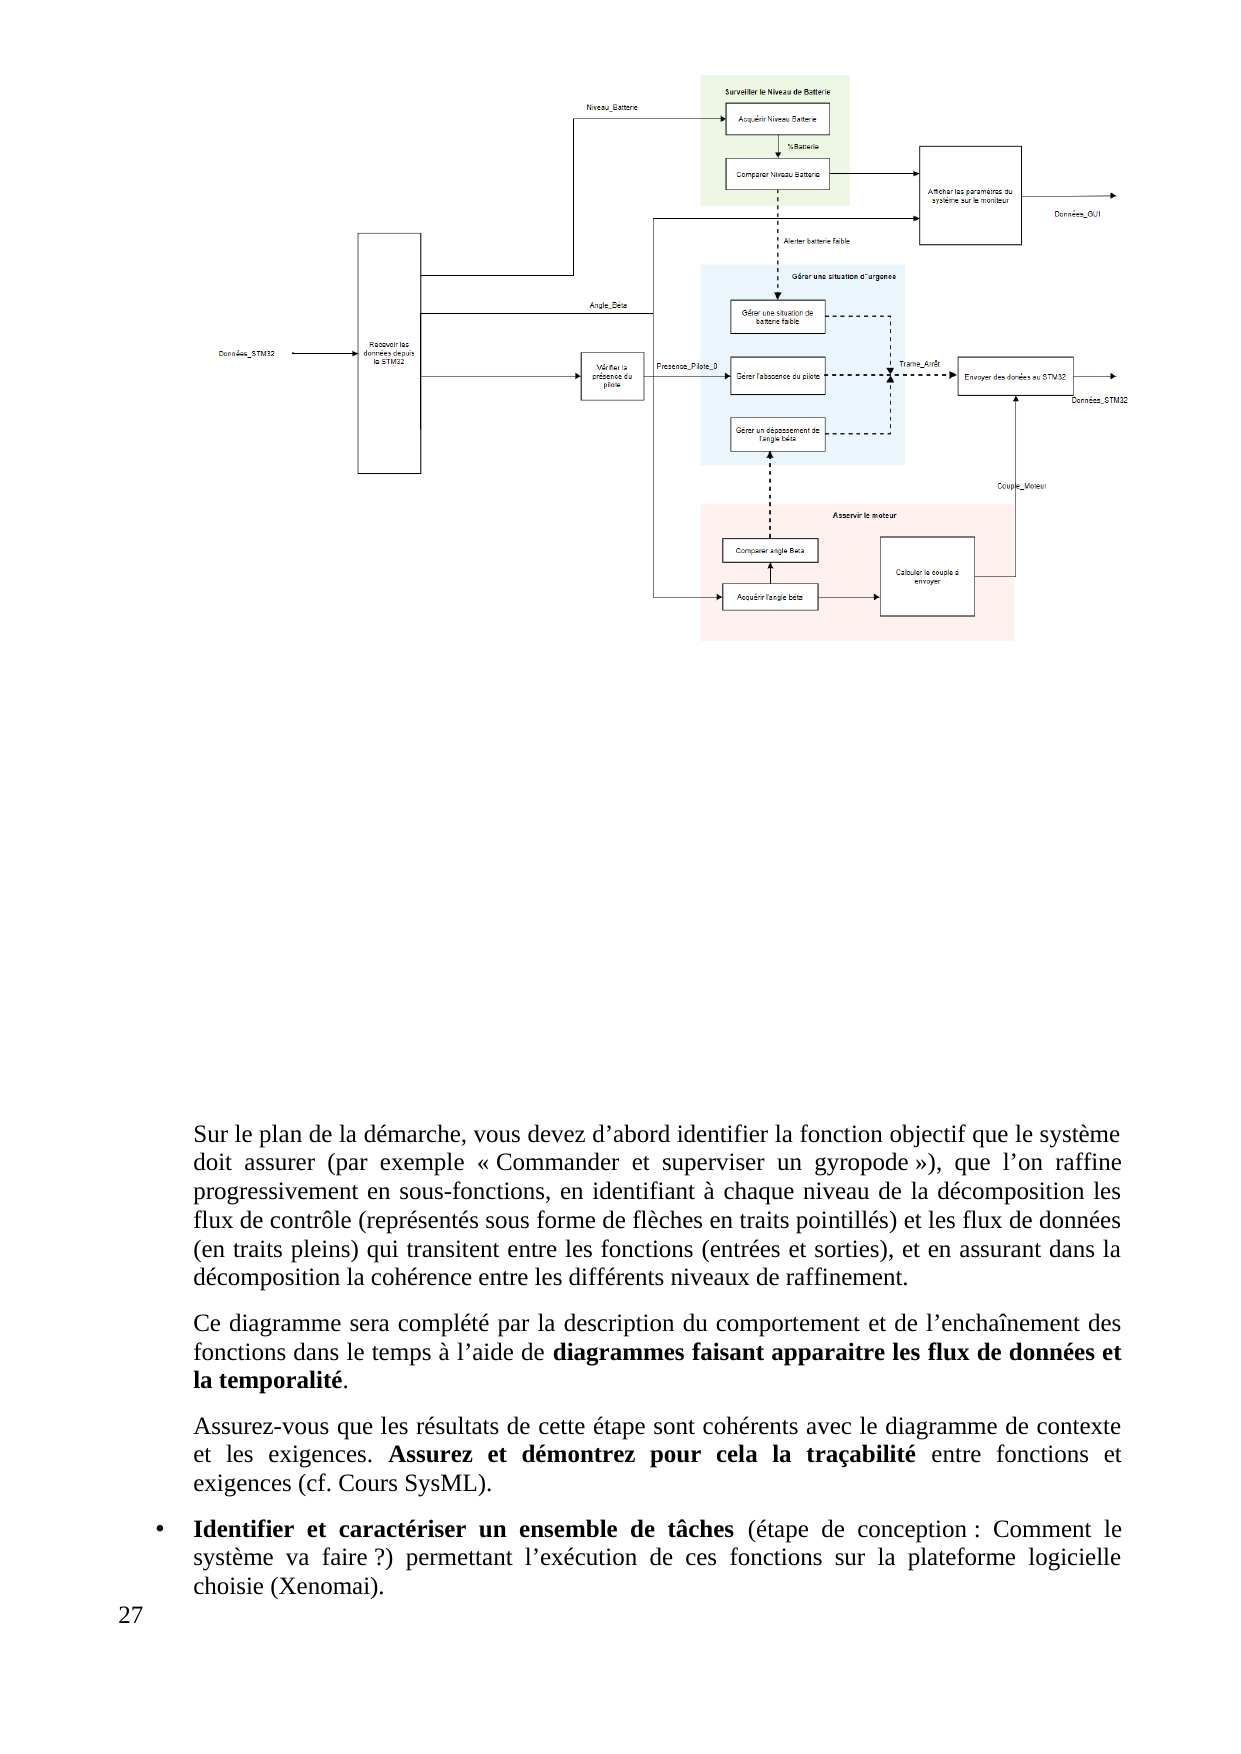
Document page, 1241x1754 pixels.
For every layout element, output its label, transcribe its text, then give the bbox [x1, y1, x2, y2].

text Sur le plan de la démarche, vous devez d’abord identifier la fonction objectif que le système doit assurer (par exemple « Commander et superviser un gyropode »), que l’on raffine progressivement en sous-fonctions, en identifiant à chaque niveau de la décomposition les flux de contrôle (représentés sous forme de flèches en traits pointillés) et les flux de données (en traits pleins) qui transitent entre les fonctions (entrées et sorties), et en assurant dans la décomposition la cohérence entre les différents niveaux de raffinement. [193, 1119, 1122, 1291]
picture [193, 75, 1134, 648]
list Identifier et caractériser un ensemble de tâches (étape de conception : Comment le système va faire ?) permettant l’exécution de ces fonctions sur la plateforme logicielle choisie (Xenomai). [156, 1514, 1122, 1600]
text Ce diagramme sera complété par la description du comportement et de l’enchaînement des fonctions dans le temps à l’aide de diagrammes faisant apparaitre les flux de données et la temporalité. [193, 1308, 1122, 1394]
text Assurez-vous que les résultats de cette étape sont cohérents avec le diagramme de contexte et les exigences. Assurez et démontrez pour cela la traçabilité entre fonctions et exigences (cf. Cours SysML). [193, 1411, 1122, 1497]
